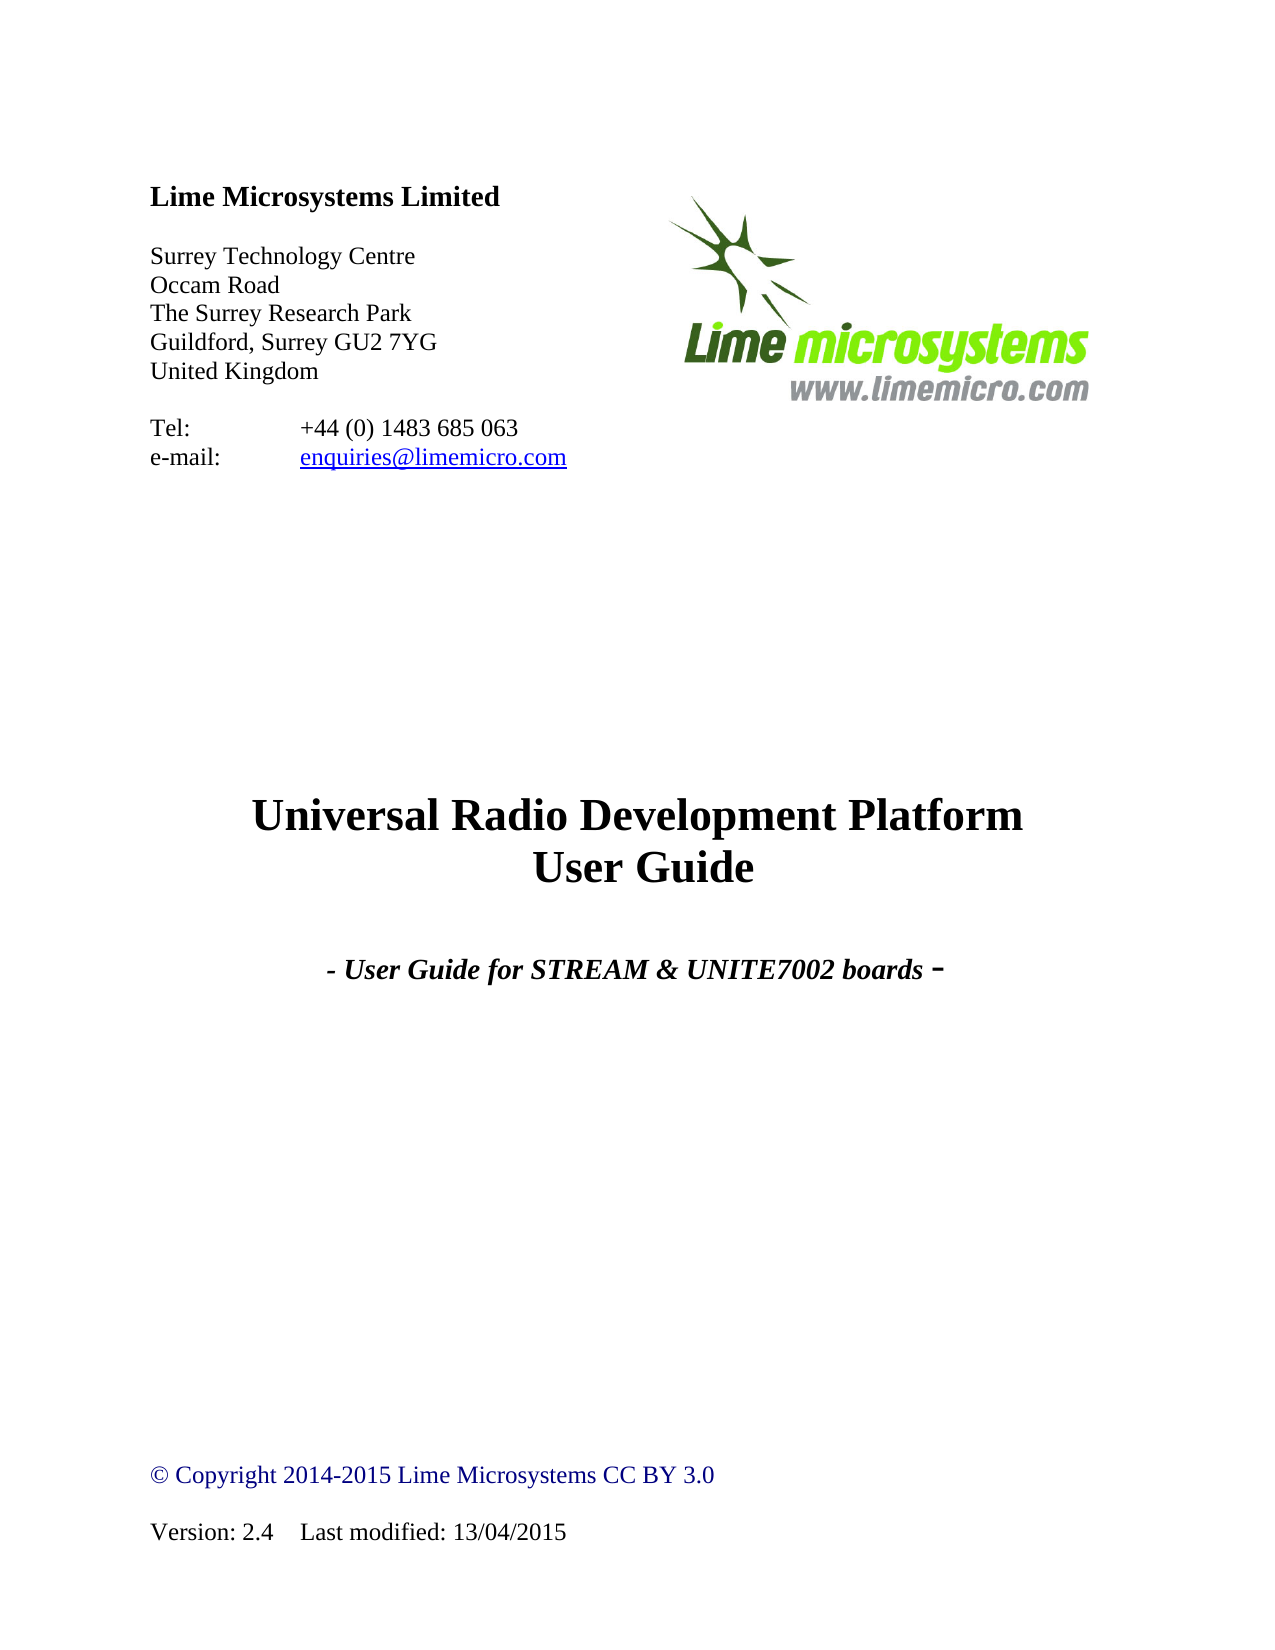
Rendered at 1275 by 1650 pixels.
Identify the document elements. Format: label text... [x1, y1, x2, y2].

text Lime Microsystems Limited [150, 179, 1125, 402]
text Surrey Technology Centre [150, 241, 667, 270]
text Guildford, Surrey GU2 7YG [150, 327, 667, 356]
text - User Guide for STREAM & UNITE7002 boards - [150, 941, 1125, 988]
text Tel: +44 (0) 1483 685 063 [150, 413, 1125, 442]
text Occam Road [150, 270, 667, 298]
text [1090, 356, 1125, 385]
text e-mail: enquiries@limemicro.com [150, 442, 1125, 471]
text [1090, 241, 1125, 270]
picture [668, 196, 1089, 401]
text The Surrey Research Park [150, 298, 667, 327]
text [1090, 298, 1125, 327]
text [1090, 327, 1125, 356]
text User Guide [150, 840, 1125, 893]
text United Kingdom [150, 356, 667, 385]
text [1090, 270, 1125, 298]
text Universal Radio Development Platform [150, 787, 1125, 840]
